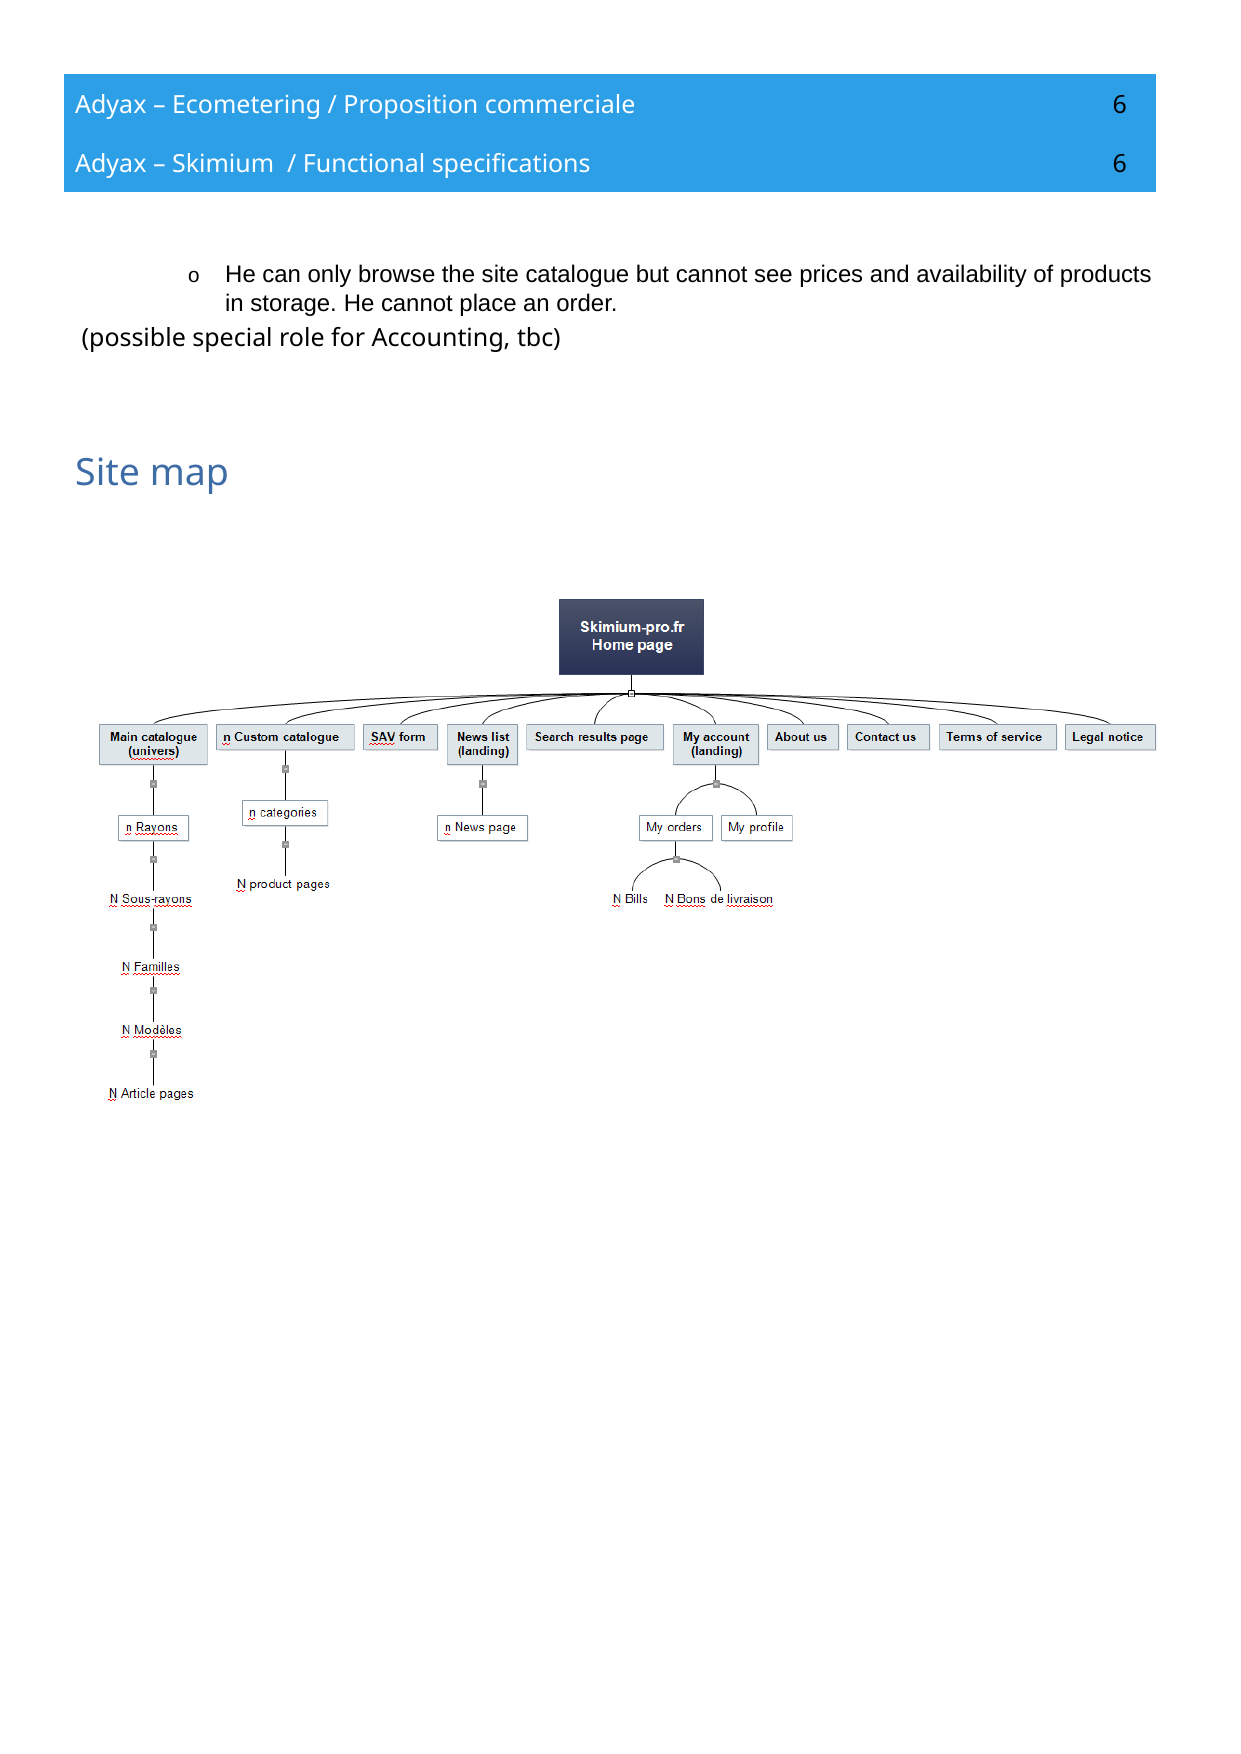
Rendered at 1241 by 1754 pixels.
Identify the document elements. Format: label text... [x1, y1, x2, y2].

subtitle Site map [75, 446, 1165, 497]
text (possible special role for Accounting, tbc) [75, 319, 1165, 353]
picture [75, 589, 1165, 1112]
list He can only browse the site catalogue but cannot see prices and availability of products in storage. He cannot place an order. [187, 260, 1165, 316]
